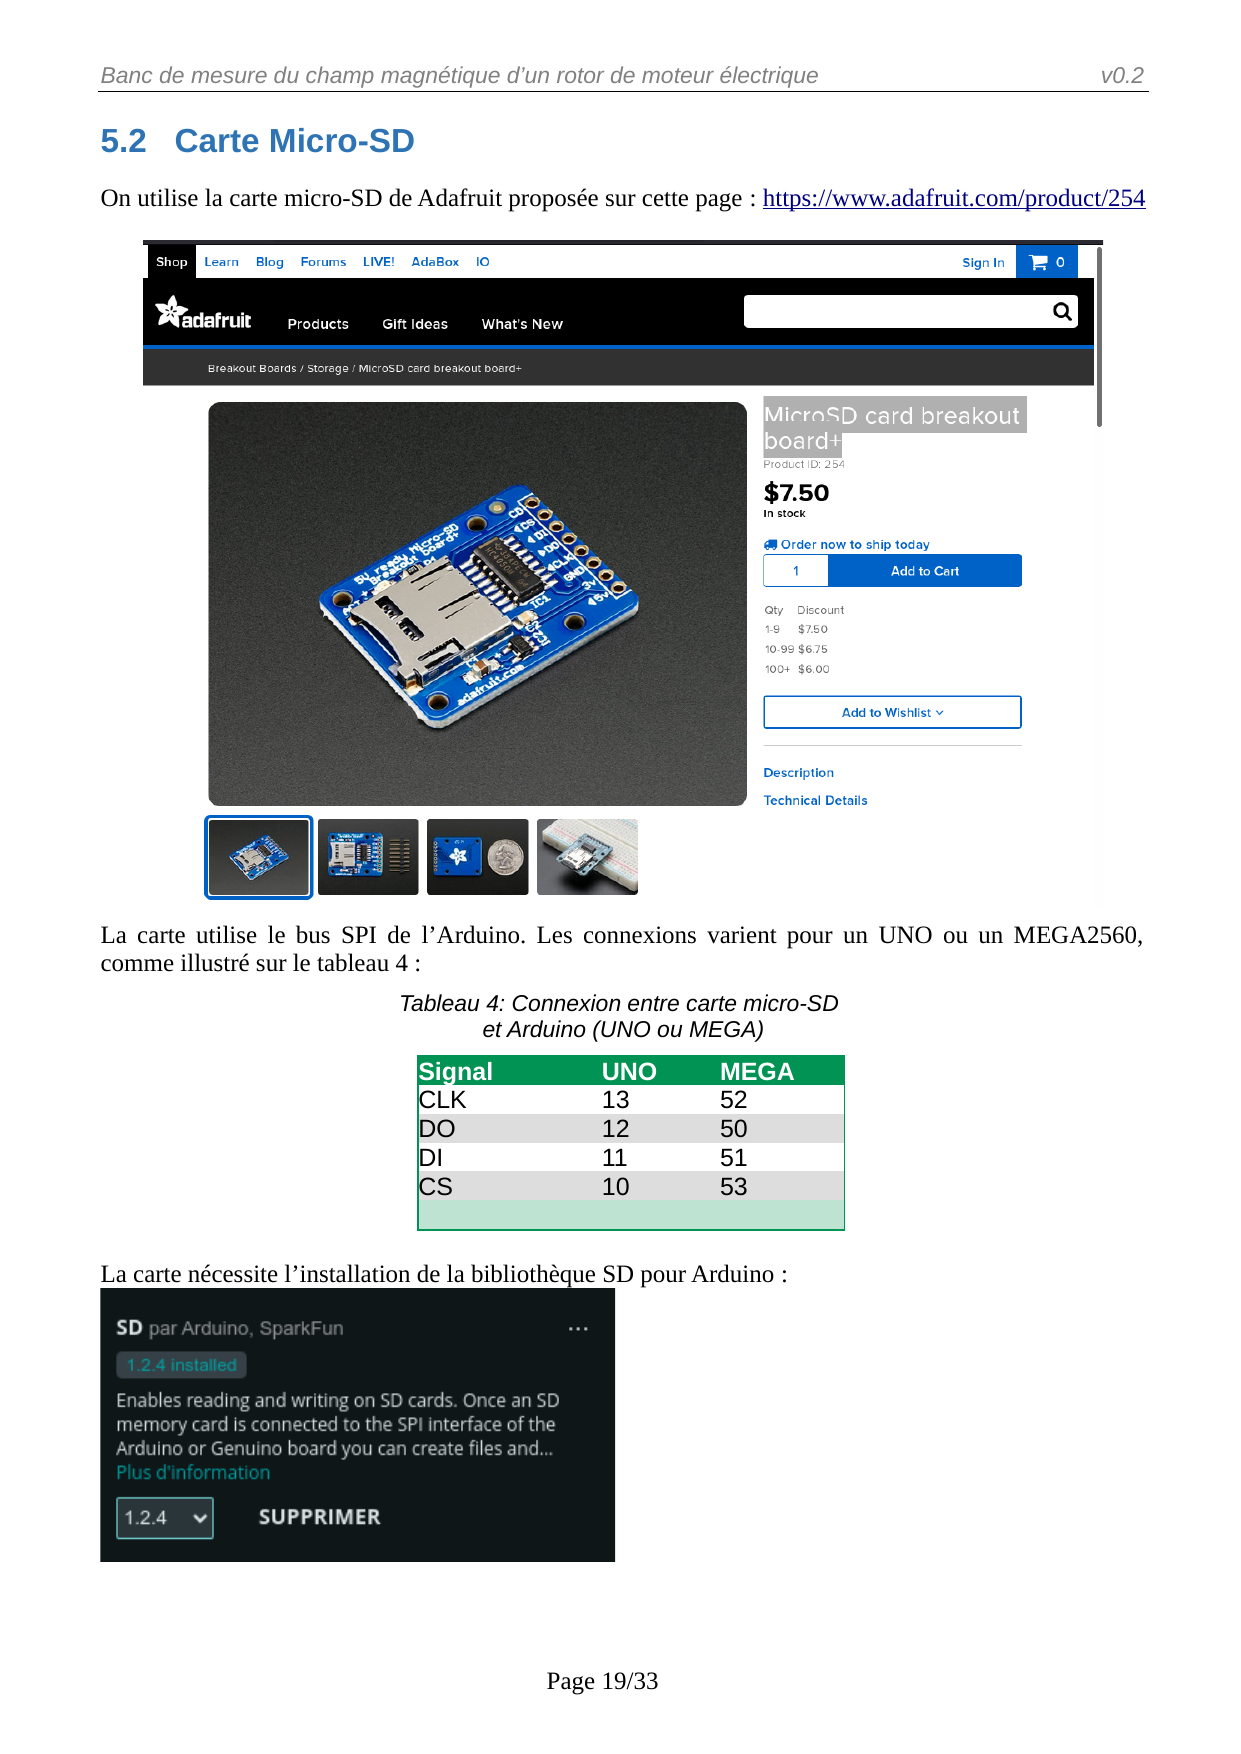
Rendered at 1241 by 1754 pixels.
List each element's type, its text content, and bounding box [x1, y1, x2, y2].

picture [143, 240, 1104, 906]
table_cell 51 [720, 1143, 844, 1171]
table_cell 12 [602, 1114, 720, 1143]
table_cell [720, 1200, 844, 1229]
table_header UNO [602, 1057, 720, 1085]
table_cell CLK [419, 1085, 602, 1114]
table_header MEGA [720, 1057, 844, 1085]
subtitle Carte Micro-SD [100, 121, 1146, 159]
table_cell 53 [720, 1171, 844, 1200]
text Tableau 4: Connexion entre carte micro-SD et Arduino (UNO ou MEGA) [100, 990, 1146, 1042]
table_cell 10 [602, 1171, 720, 1200]
text On utilise la carte micro-SD de Adafruit proposée sur cette page : https://www.adafruit.com/product/254 [100, 183, 1146, 240]
picture [100, 1288, 616, 1562]
table_cell [419, 1200, 602, 1229]
table_cell DO [419, 1114, 602, 1143]
table_cell 52 [720, 1085, 844, 1114]
table_cell CS [419, 1171, 602, 1200]
table_cell DI [419, 1143, 602, 1171]
table_cell 13 [602, 1085, 720, 1114]
text La carte utilise le bus SPI de l’Arduino. Les connexions varient pour un UNO ou un MEGA2560, comme illustré sur le tableau 4 : [100, 920, 1146, 977]
table_cell 11 [602, 1143, 720, 1171]
text La carte nécessite l’installation de la bibliothèque SD pour Arduino : [100, 1259, 1146, 1288]
table_cell 50 [720, 1114, 844, 1143]
table_header Signal [419, 1057, 602, 1085]
table_cell [602, 1200, 720, 1229]
